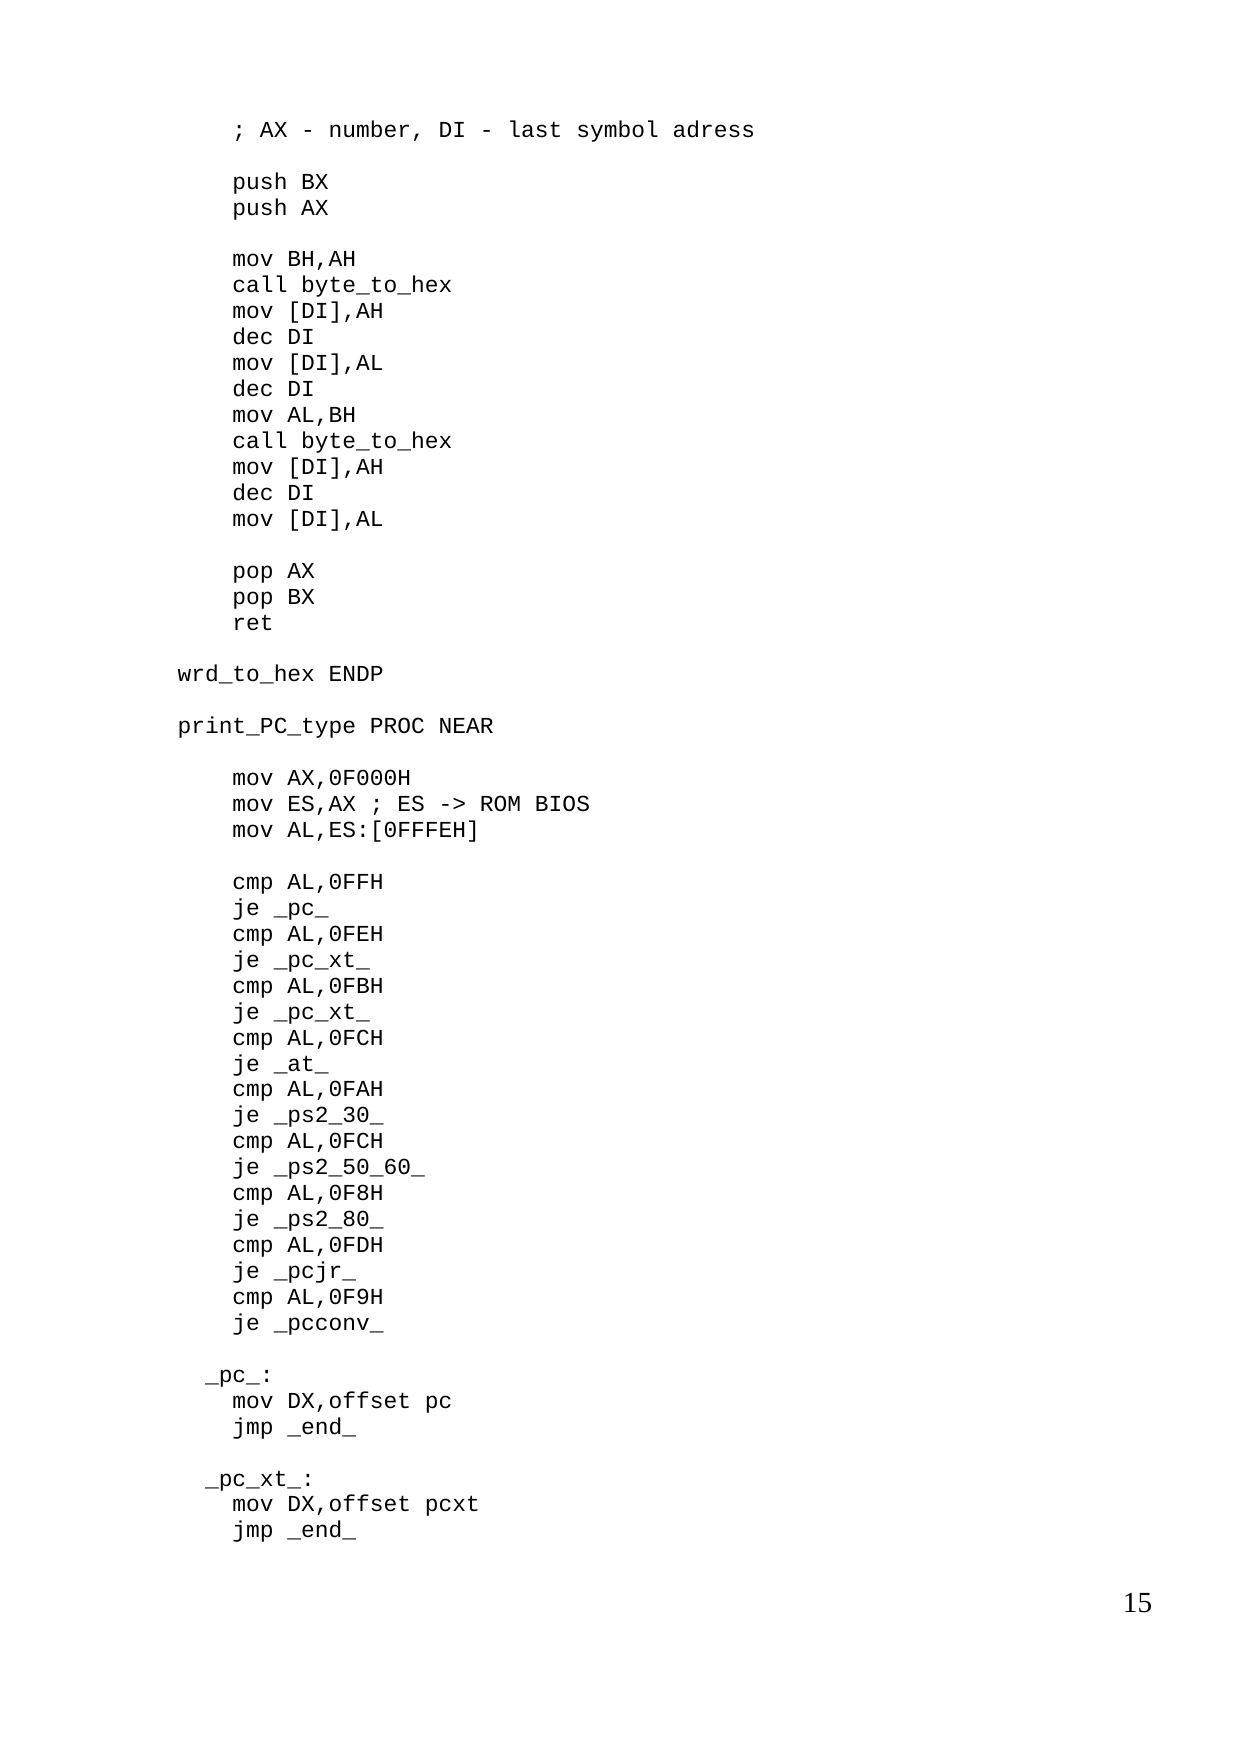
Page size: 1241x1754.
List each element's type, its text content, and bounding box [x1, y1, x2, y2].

text cmp AL,0FBH [177, 974, 1152, 1000]
text _pc_: [177, 1363, 1152, 1389]
text dec DI [177, 326, 1152, 352]
text call byte_to_hex [177, 274, 1152, 300]
text je _pc_xt_ [177, 948, 1152, 974]
text dec DI [177, 481, 1152, 507]
text mov DX,offset pc [177, 1389, 1152, 1415]
text jmp _end_ [177, 1415, 1152, 1441]
text mov AX,0F000H [177, 767, 1152, 792]
text mov AL,ES:[0FFFEH] [177, 818, 1152, 844]
text cmp AL,0F9H [177, 1285, 1152, 1311]
text mov [DI],AL [177, 352, 1152, 377]
text je _pc_xt_ [177, 1000, 1152, 1026]
text je _pcjr_ [177, 1259, 1152, 1285]
text je _pc_ [177, 896, 1152, 922]
text je _at_ [177, 1052, 1152, 1078]
text cmp AL,0FDH [177, 1233, 1152, 1259]
text mov AL,BH [177, 403, 1152, 429]
text mov ES,AX ; ES -> ROM BIOS [177, 792, 1152, 818]
text je _pcconv_ [177, 1311, 1152, 1337]
text cmp AL,0FCH [177, 1130, 1152, 1156]
text cmp AL,0F8H [177, 1182, 1152, 1207]
text ret [177, 611, 1152, 637]
text cmp AL,0FEH [177, 922, 1152, 948]
text ; AX - number, DI - last symbol adress [177, 118, 1152, 144]
text mov [DI],AH [177, 455, 1152, 481]
text dec DI [177, 377, 1152, 403]
text mov BH,AH [177, 248, 1152, 274]
text jmp _end_ [177, 1519, 1152, 1545]
text cmp AL,0FAH [177, 1078, 1152, 1104]
text pop AX [177, 559, 1152, 585]
text _pc_xt_: [177, 1467, 1152, 1493]
text pop BX [177, 585, 1152, 611]
text wrd_to_hex ENDP [177, 663, 1152, 689]
text cmp AL,0FFH [177, 870, 1152, 896]
text je _ps2_50_60_ [177, 1156, 1152, 1182]
text je _ps2_30_ [177, 1104, 1152, 1130]
text je _ps2_80_ [177, 1207, 1152, 1233]
text mov [DI],AL [177, 507, 1152, 533]
text cmp AL,0FCH [177, 1026, 1152, 1052]
text push AX [177, 196, 1152, 222]
text push BX [177, 170, 1152, 196]
text mov DX,offset pcxt [177, 1493, 1152, 1519]
text call byte_to_hex [177, 429, 1152, 455]
text print_PC_type PROC NEAR [177, 715, 1152, 741]
text mov [DI],AH [177, 300, 1152, 326]
